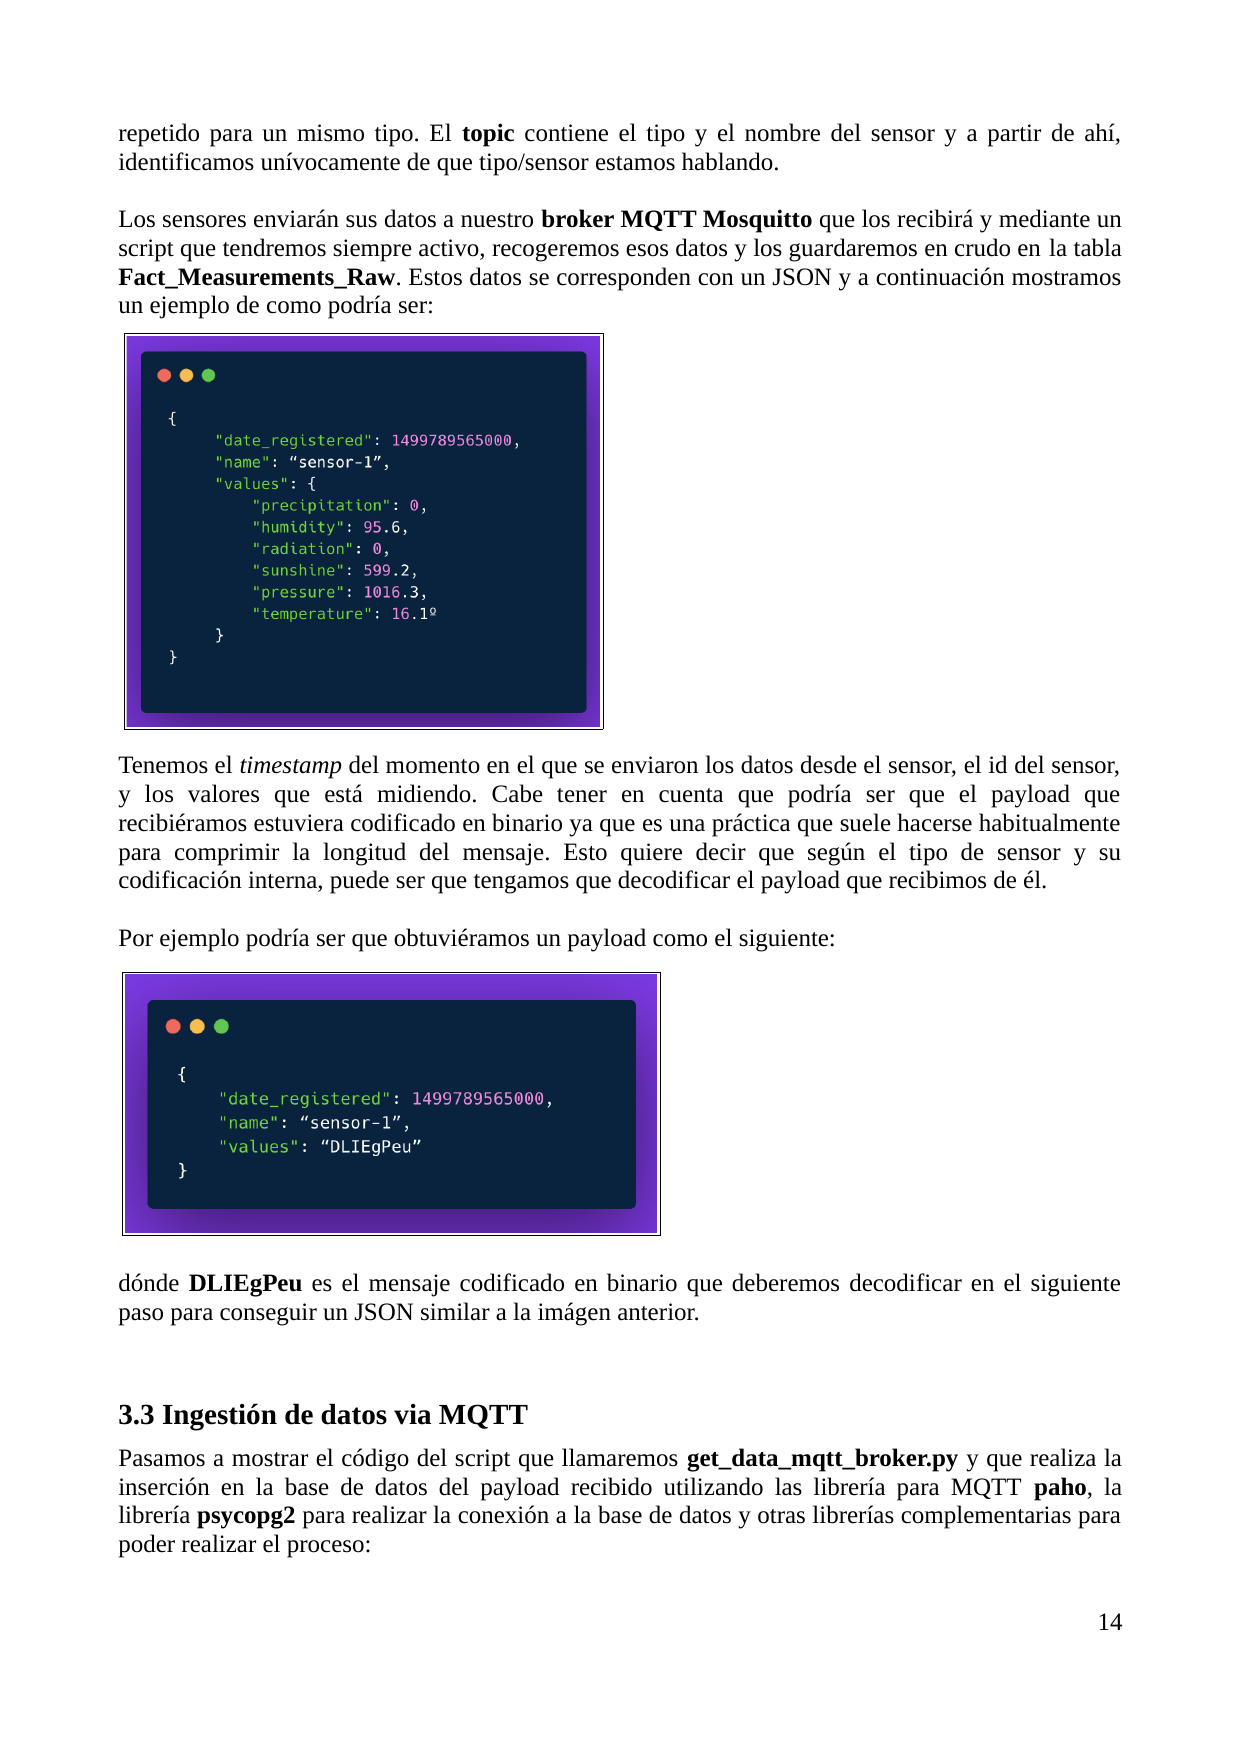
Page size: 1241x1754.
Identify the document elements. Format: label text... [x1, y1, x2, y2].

text dónde DLIEgPeu es el mensaje codificado en binario que deberemos decodificar en el siguiente paso para conseguir un JSON similar a la imágen anterior. [118, 1268, 1122, 1326]
text Por ejemplo podría ser que obtuviéramos un payload como el siguiente: [118, 923, 1122, 952]
text Los sensores enviarán sus datos a nuestro broker MQTT Mosquitto que los recibirá y mediante un script que tendremos siempre activo, recogeremos esos datos y los guardaremos en crudo en la tabla Fact_Measurements_Raw. Estos datos se corresponden con un JSON y a continuación mostramos un ejemplo de como podría ser: [118, 204, 1122, 319]
picture [126, 336, 600, 727]
text Tenemos el timestamp del momento en el que se enviaron los datos desde el sensor, el id del sensor, y los valores que está midiendo. Cabe tener en cuenta que podría ser que el payload que recibiéramos estuviera codificado en binario ya que es una práctica que suele hacerse habitualmente para comprimir la longitud del mensaje. Esto quiere decir que según el tipo de sensor y su codificación interna, puede ser que tengamos que decodificar el payload que recibimos de él. [118, 751, 1122, 894]
picture [125, 974, 657, 1233]
text Pasamos a mostrar el código del script que llamaremos get_data_mqtt_broker.py y que realiza la inserción en la base de datos del payload recibido utilizando las librería para MQTT paho, la librería psycopg2 para realizar la conexión a la base de datos y otras librerías complementarias para poder realizar el proceso: [118, 1443, 1122, 1558]
subtitle 3.3 Ingestión de datos via MQTT [118, 1397, 1122, 1430]
text repetido para un mismo tipo. El topic contiene el tipo y el nombre del sensor y a partir de ahí, identificamos unívocamente de que tipo/sensor estamos hablando. [118, 118, 1122, 176]
